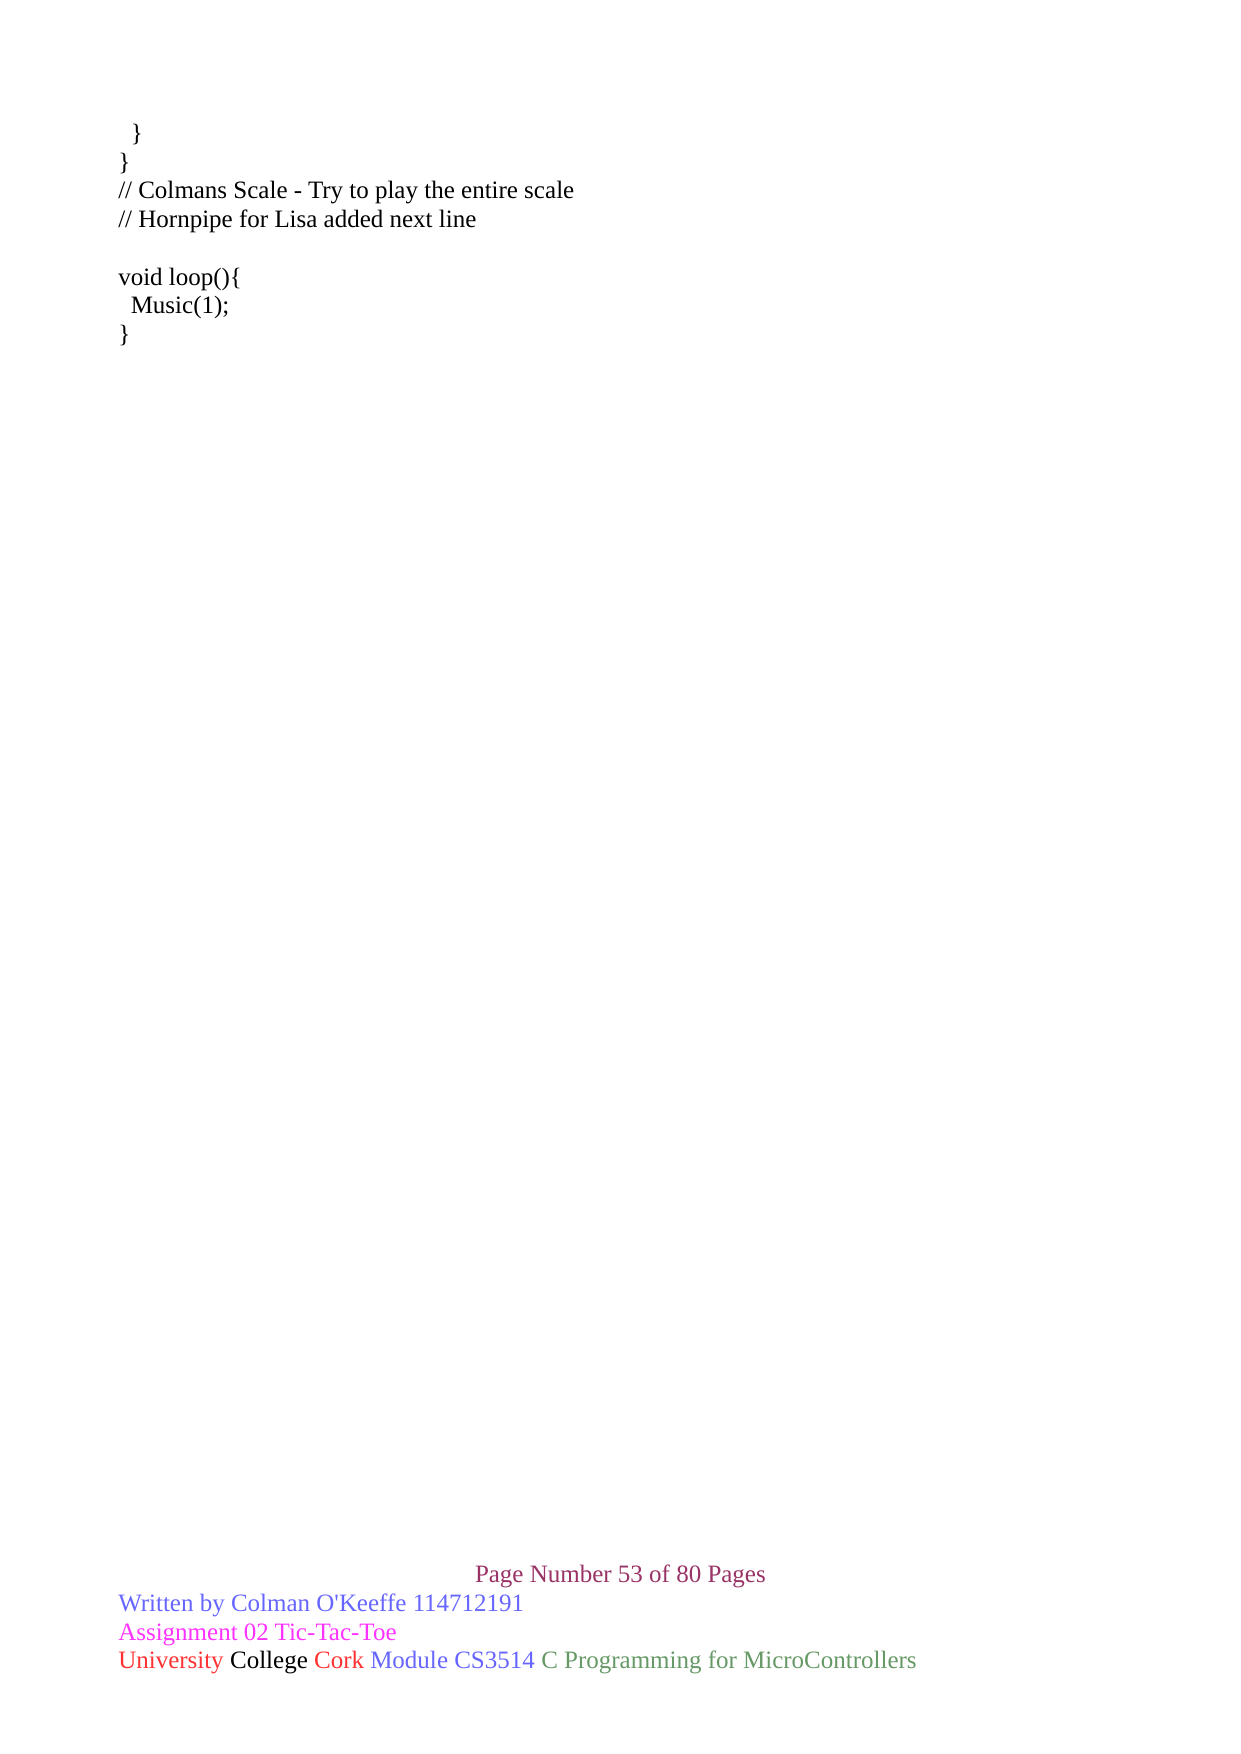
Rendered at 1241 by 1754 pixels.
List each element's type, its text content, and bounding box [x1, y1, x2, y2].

text Music(1); [118, 291, 1122, 319]
text } [118, 118, 1122, 147]
text // Hornpipe for Lisa added next line [118, 204, 1122, 233]
text // Colmans Scale - Try to play the entire scale [118, 176, 1122, 204]
text void loop(){ [118, 262, 1122, 291]
text } [118, 147, 1122, 176]
text } [118, 319, 1122, 348]
